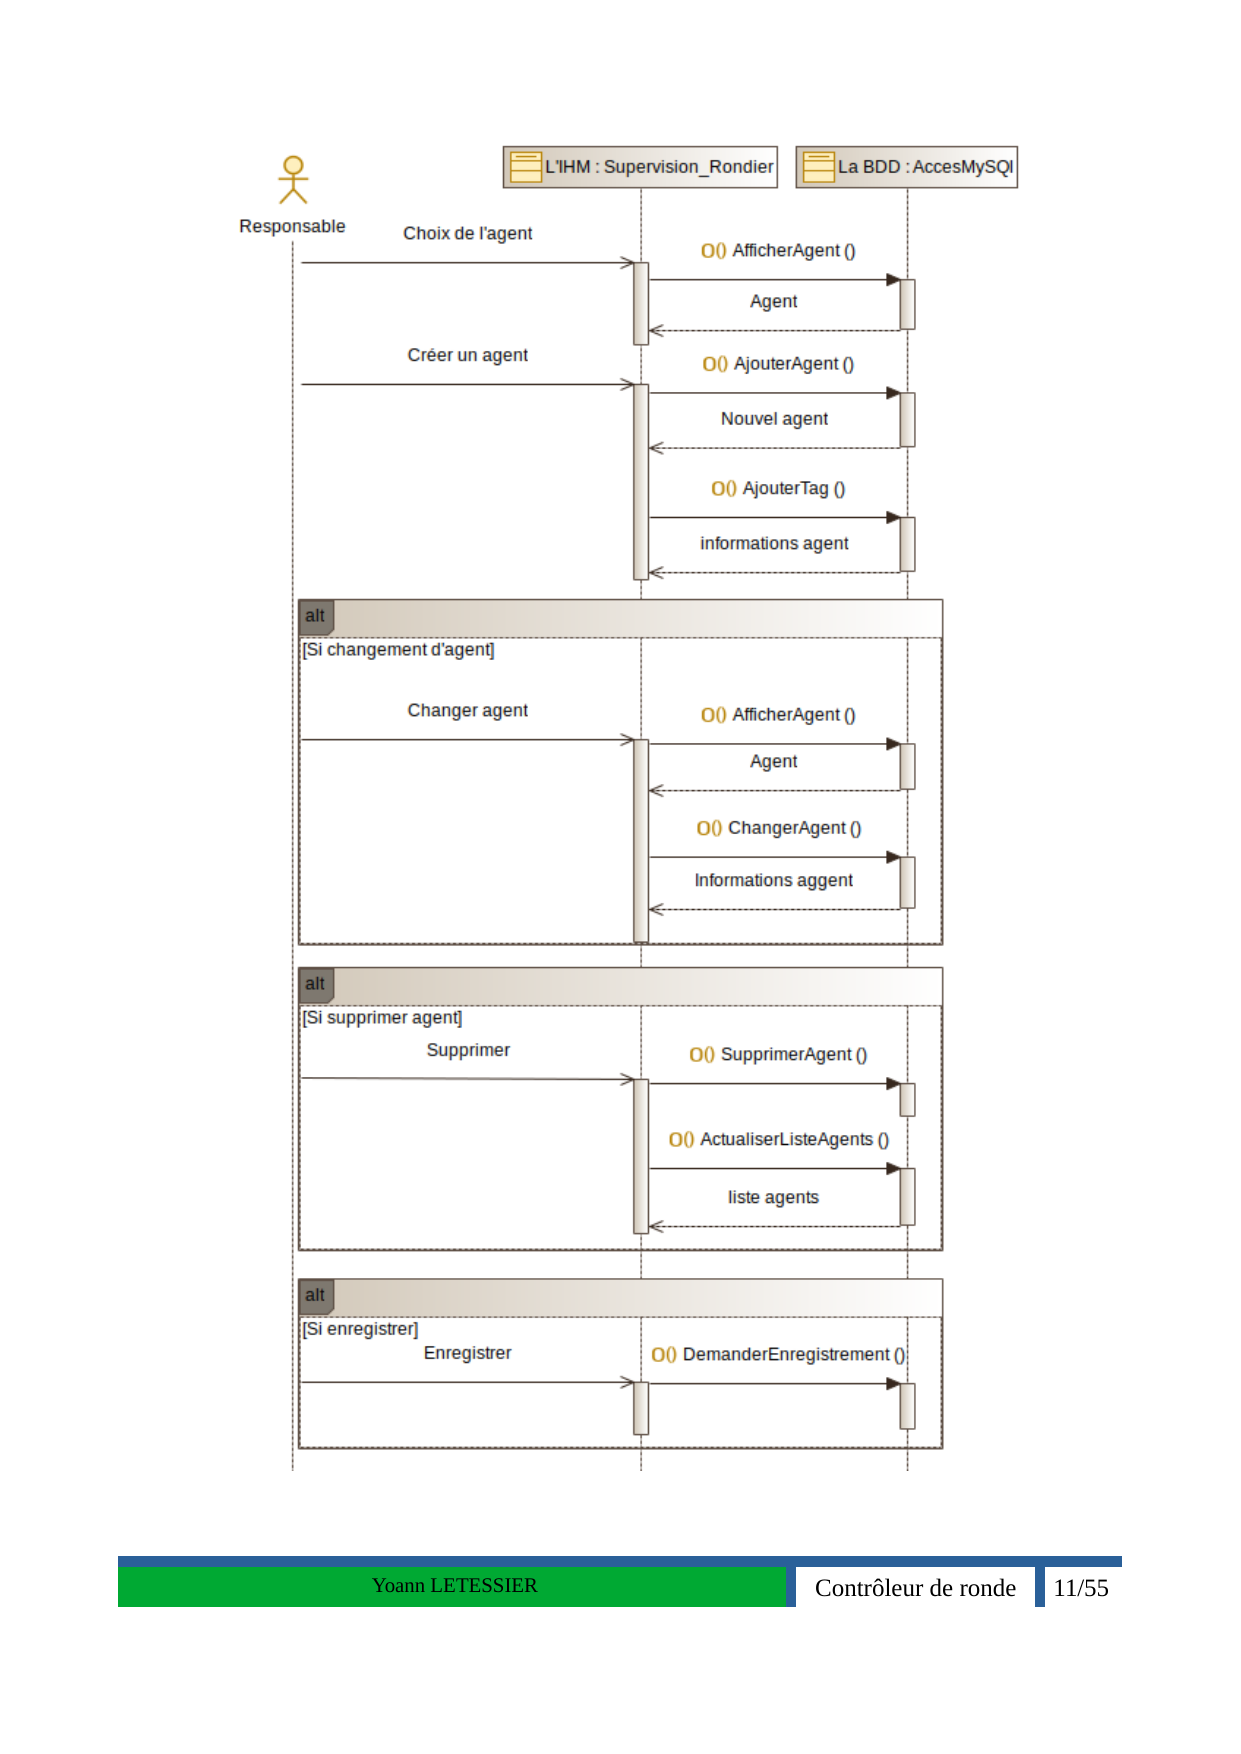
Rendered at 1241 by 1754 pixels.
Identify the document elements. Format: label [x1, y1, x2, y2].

picture [137, 132, 1033, 1471]
